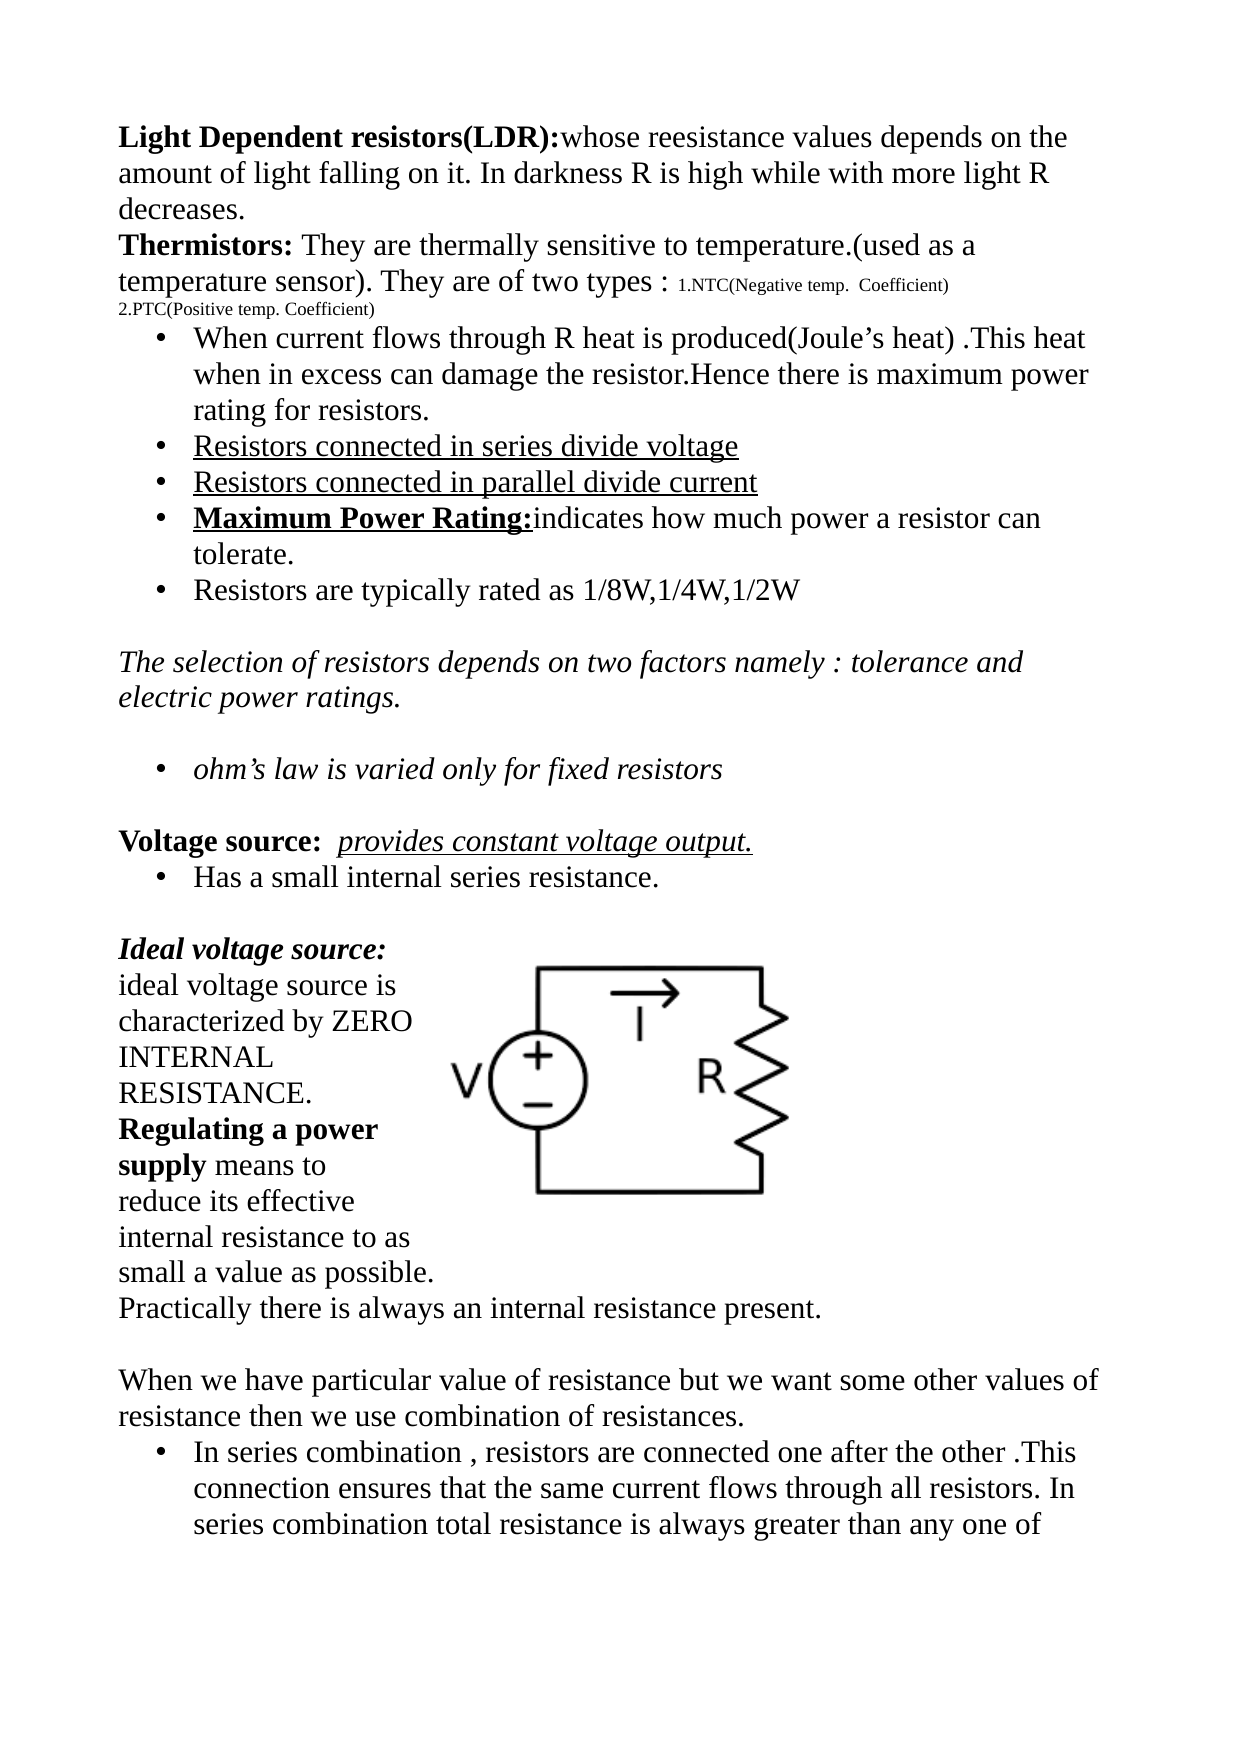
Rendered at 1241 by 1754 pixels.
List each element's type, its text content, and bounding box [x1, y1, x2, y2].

list Resistors connected in series divide voltage [156, 427, 1122, 463]
list When current flows through R heat is produced(Joule’s heat) .This heat when in excess can damage the resistor.Hence there is maximum power rating for resistors. [156, 319, 1122, 427]
list Maximum Power Rating:indicates how much power a resistor can tolerate. [156, 499, 1122, 571]
text Ideal voltage source: ideal voltage source is characterized by ZERO INTERNAL RESISTANCE. [118, 930, 415, 1110]
text The selection of resistors depends on two factors namely : tolerance and electric power ratings. [118, 643, 1122, 715]
list Resistors connected in parallel divide current [156, 463, 1122, 499]
text [825, 930, 1122, 1110]
list Has a small internal series resistance. [156, 858, 1122, 894]
text Thermistors: They are thermally sensitive to temperature.(used as a temperature sensor). They are of two types : 1.NTC(Negative temp. Coefficient) [118, 226, 1122, 298]
list ohm’s law is varied only for fixed resistors [156, 751, 1122, 787]
list Resistors are typically rated as 1/8W,1/4W,1/2W [156, 571, 1122, 607]
picture [415, 930, 825, 1231]
text Light Dependent resistors(LDR):whose reesistance values depends on the amount of light falling on it. In darkness R is high while with more light R decreases. [118, 118, 1122, 226]
text Practically there is always an internal resistance present. [118, 1290, 1122, 1326]
text When we have particular value of resistance but we want some other values of resistance then we use combination of resistances. [118, 1362, 1122, 1433]
text Regulating a power supply means to reduce its effective internal resistance to as small a value as possible. [118, 1110, 1122, 1290]
list In series combination , resistors are connected one after the other .This connection ensures that the same current flows through all resistors. In series combination total resistance is always greater than any one of [156, 1433, 1122, 1541]
text Voltage source: provides constant voltage output. [118, 822, 1122, 858]
text 2.PTC(Positive temp. Coefficient) [118, 298, 1122, 319]
